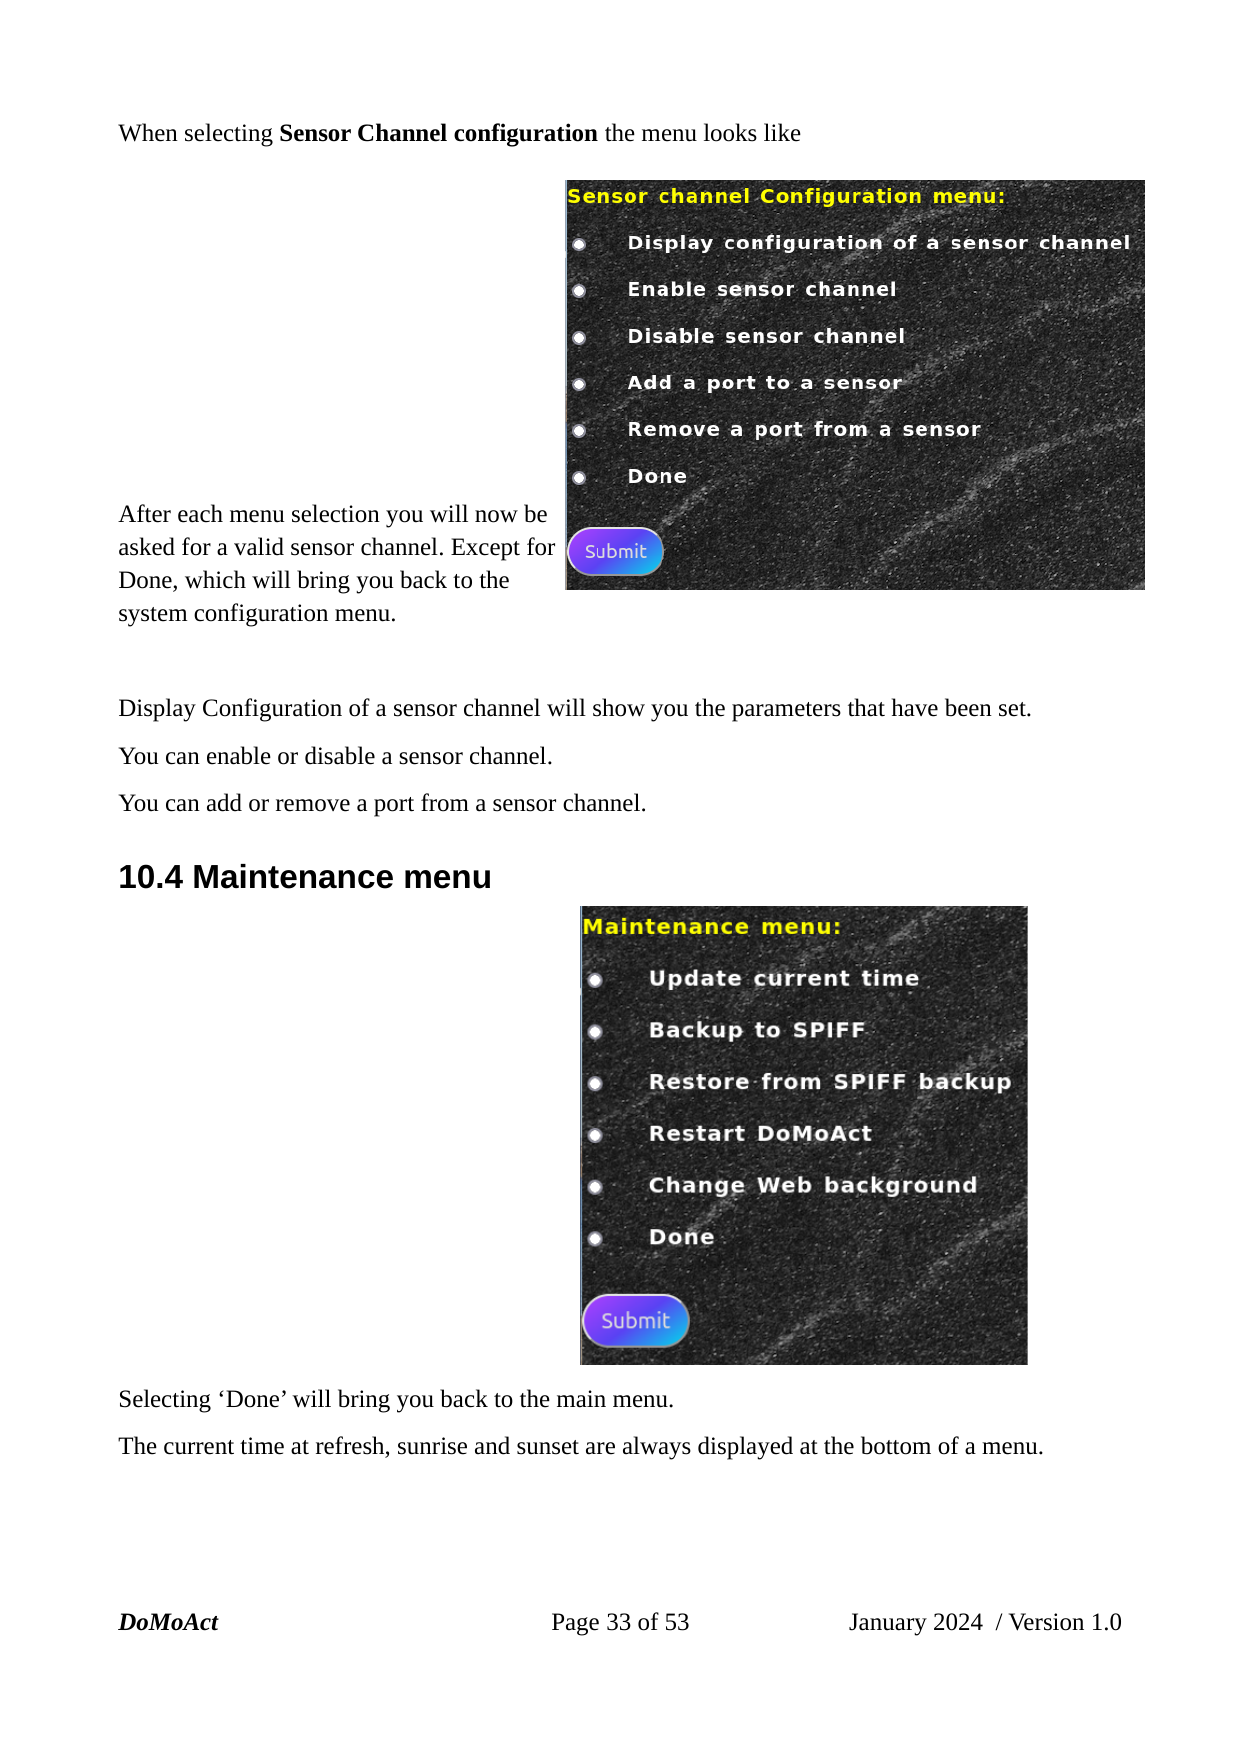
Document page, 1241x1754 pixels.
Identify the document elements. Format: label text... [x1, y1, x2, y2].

text After each menu selection you will now be asked for a valid sensor channel. Except for Done, which will bring you back to the system configuration menu. [118, 499, 1122, 627]
text When selecting Sensor Channel configuration the menu looks like [118, 118, 1122, 147]
picture [565, 180, 1145, 590]
text The current time at refresh, sunrise and sunset are always displayed at the bottom of a menu. [118, 1431, 1122, 1460]
text Display Configuration of a sensor channel will show you the parameters that have been set. [118, 693, 1122, 722]
text Selecting ‘Done’ will bring you back to the main menu. [118, 1384, 1122, 1413]
subtitle 10.4 Maintenance menu [118, 857, 1122, 895]
text You can add or remove a port from a sensor channel. [118, 788, 1122, 817]
text You can enable or disable a sensor channel. [118, 741, 1122, 769]
picture [580, 906, 1028, 1365]
